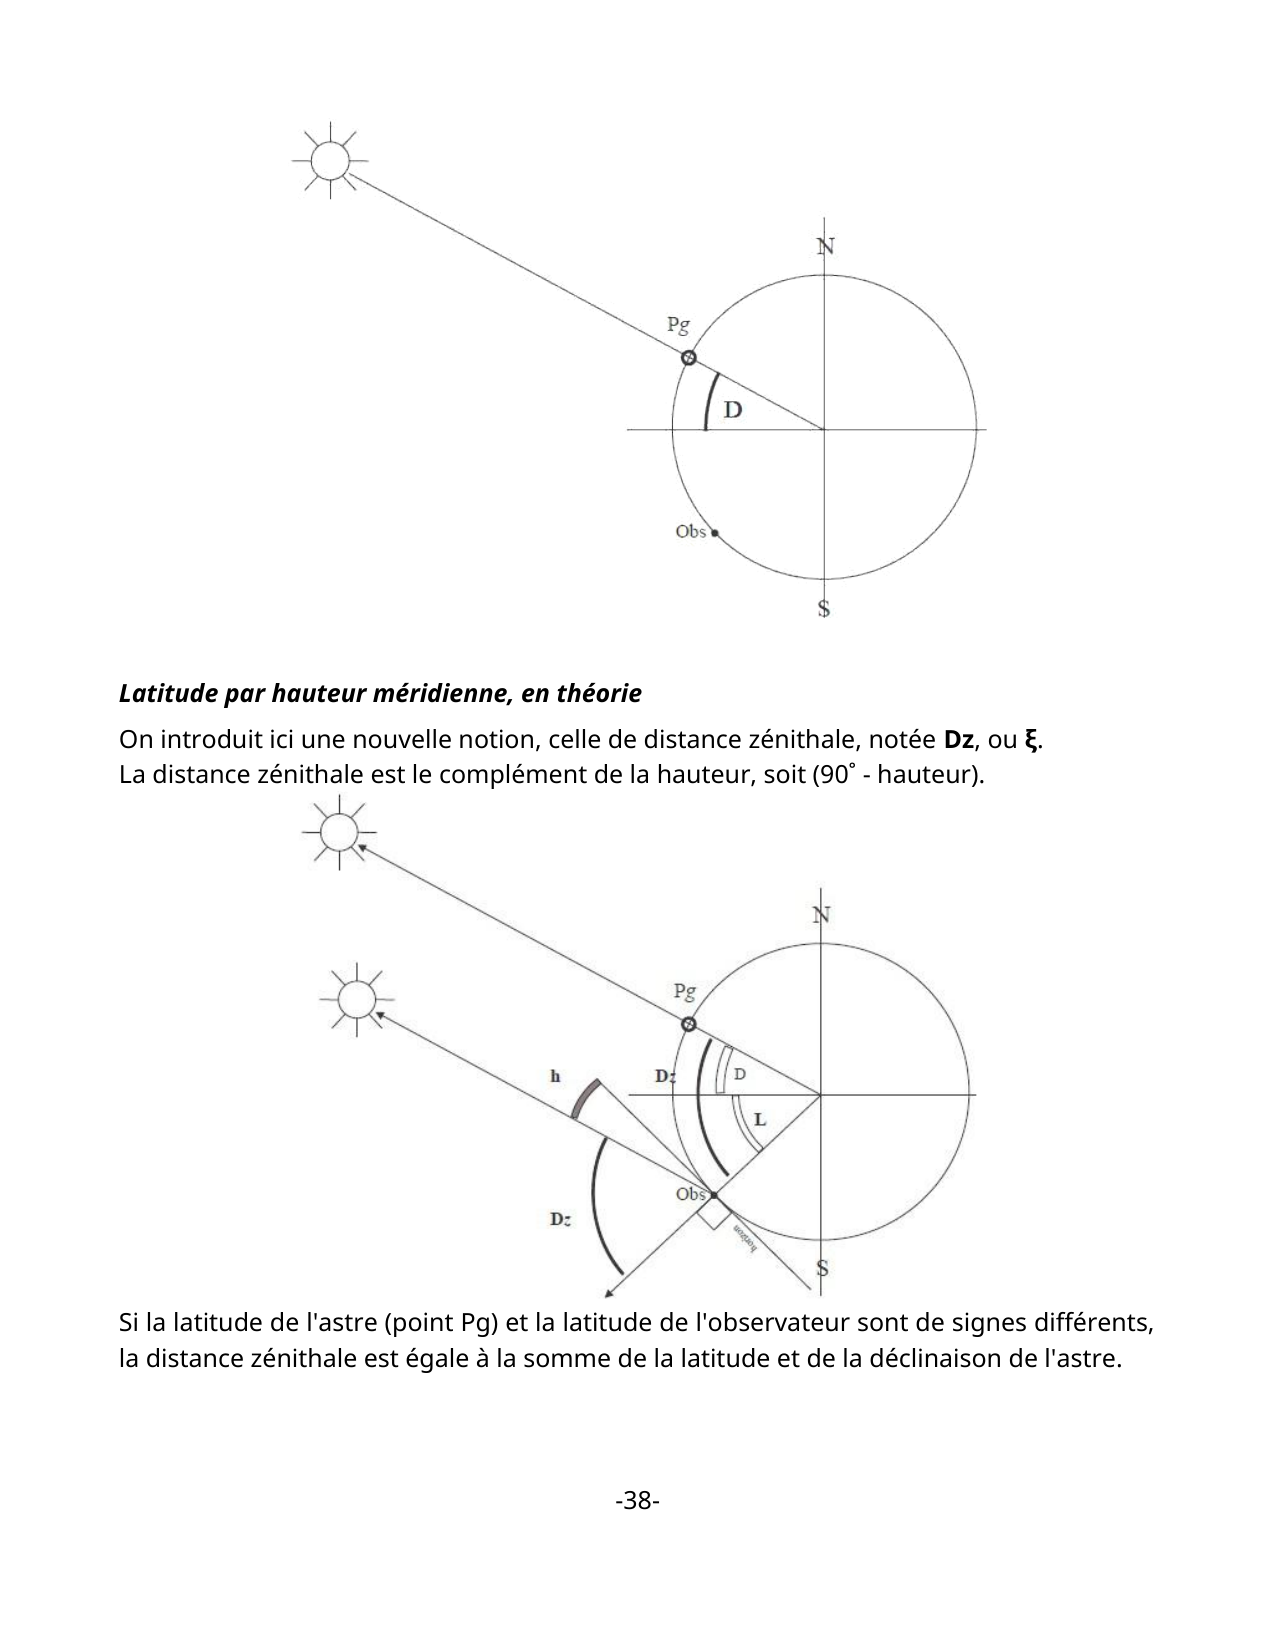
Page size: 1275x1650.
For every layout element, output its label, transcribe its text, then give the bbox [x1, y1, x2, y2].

picture [288, 118, 987, 622]
text La distance zénithale est le complément de la hauteur, soit (90˚ - hauteur). [119, 757, 1156, 791]
text Latitude par hauteur méridienne, en théorie [119, 676, 1156, 709]
text Si la latitude de l'astre (point Pg) et la latitude de l'observateur sont de signes différents, la distance zénithale est égale à la somme de la latitude et de la déclinaison de l'astre. [119, 1305, 1156, 1375]
text On introduit ici une nouvelle notion, celle de distance zénithale, notée Dz, ou ξ. [119, 722, 1156, 756]
picture [298, 791, 977, 1306]
text -38- [119, 1483, 1156, 1517]
